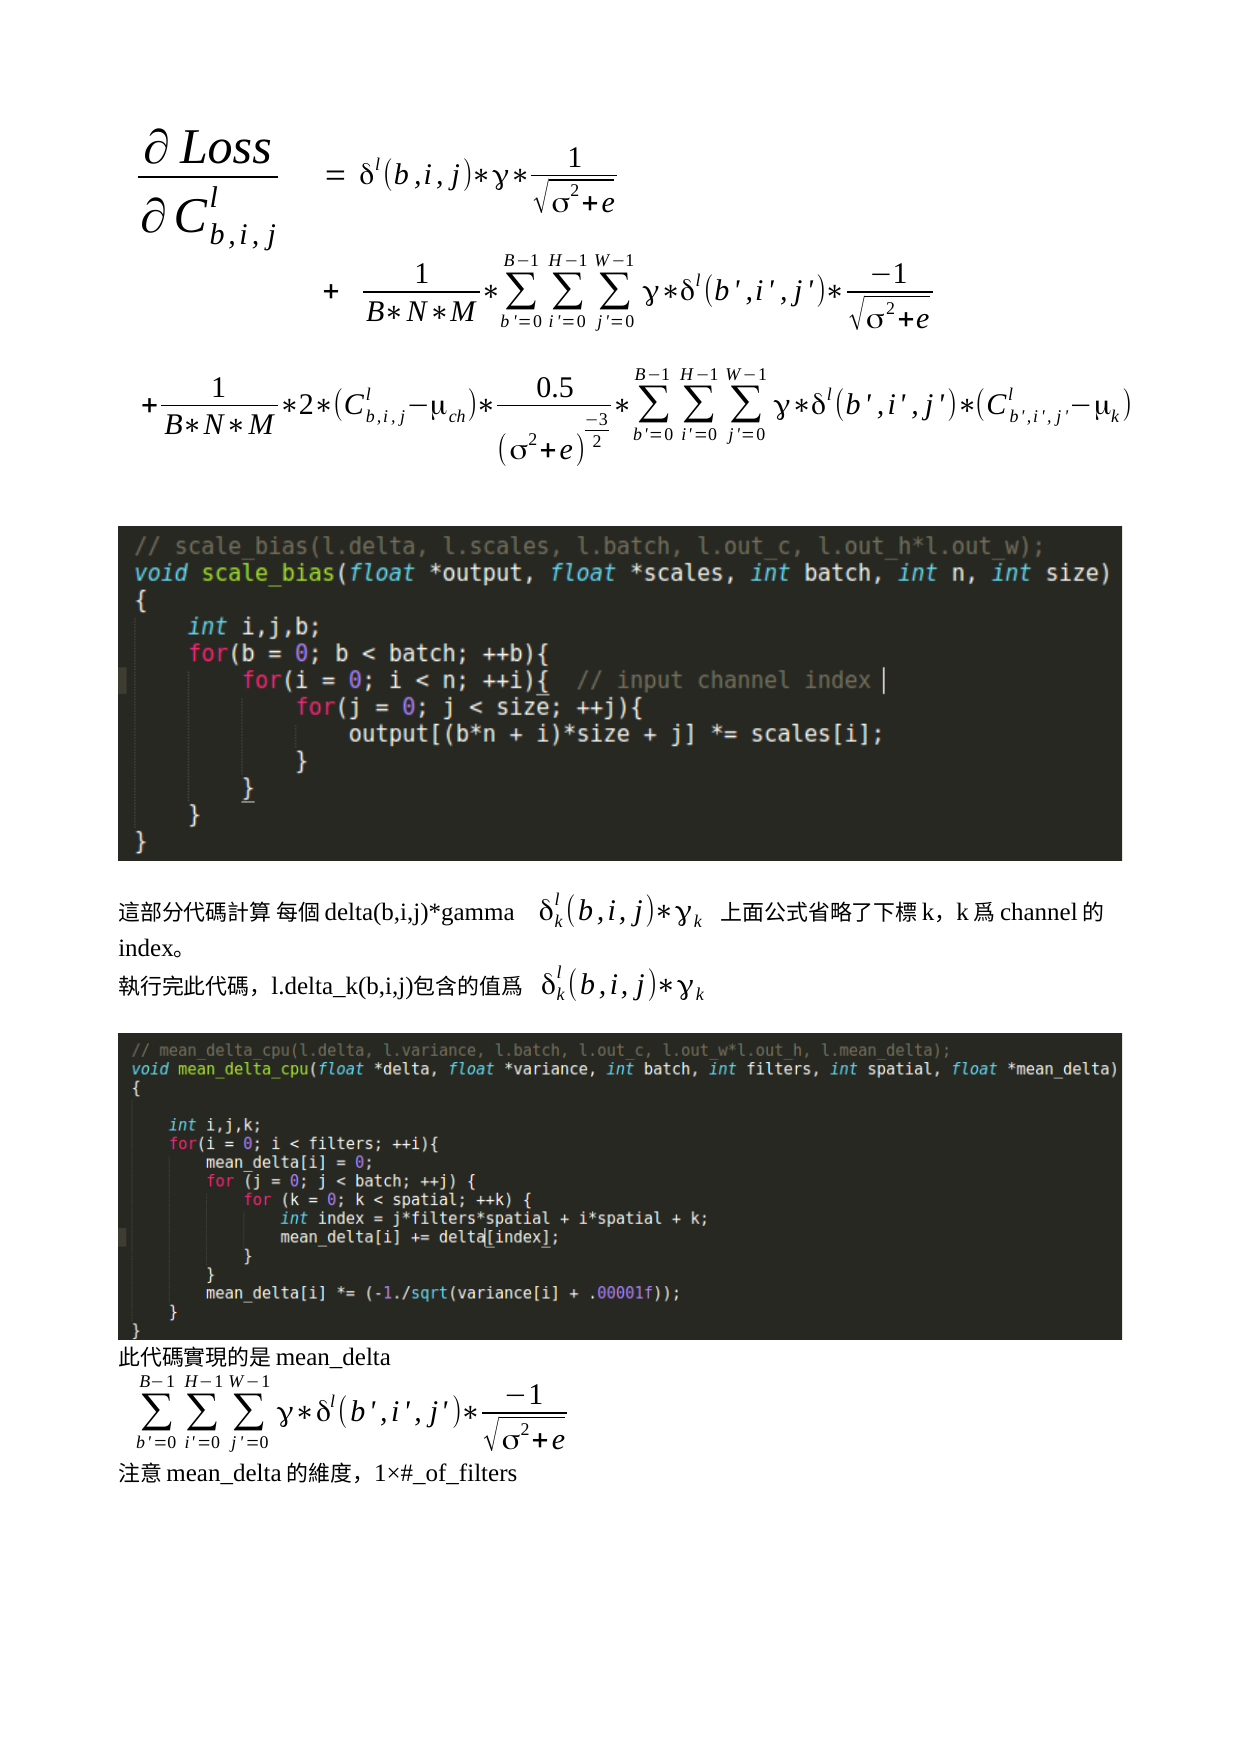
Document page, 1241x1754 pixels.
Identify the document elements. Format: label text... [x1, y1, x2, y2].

picture [118, 526, 1123, 861]
text 執行完此代碼，l.delta_k(b,i,j)包含的值爲 [118, 963, 1122, 1005]
picture [118, 1033, 1123, 1340]
text 此代碼實現的是mean_delta [118, 1340, 1122, 1372]
text 注意mean_delta的維度，1×#_of_filters [118, 1456, 1122, 1488]
text 這部分代碼計算 每個delta(b,i,j)*gamma 上面公式省略了下標k，k爲channel的index。 [118, 889, 1122, 963]
